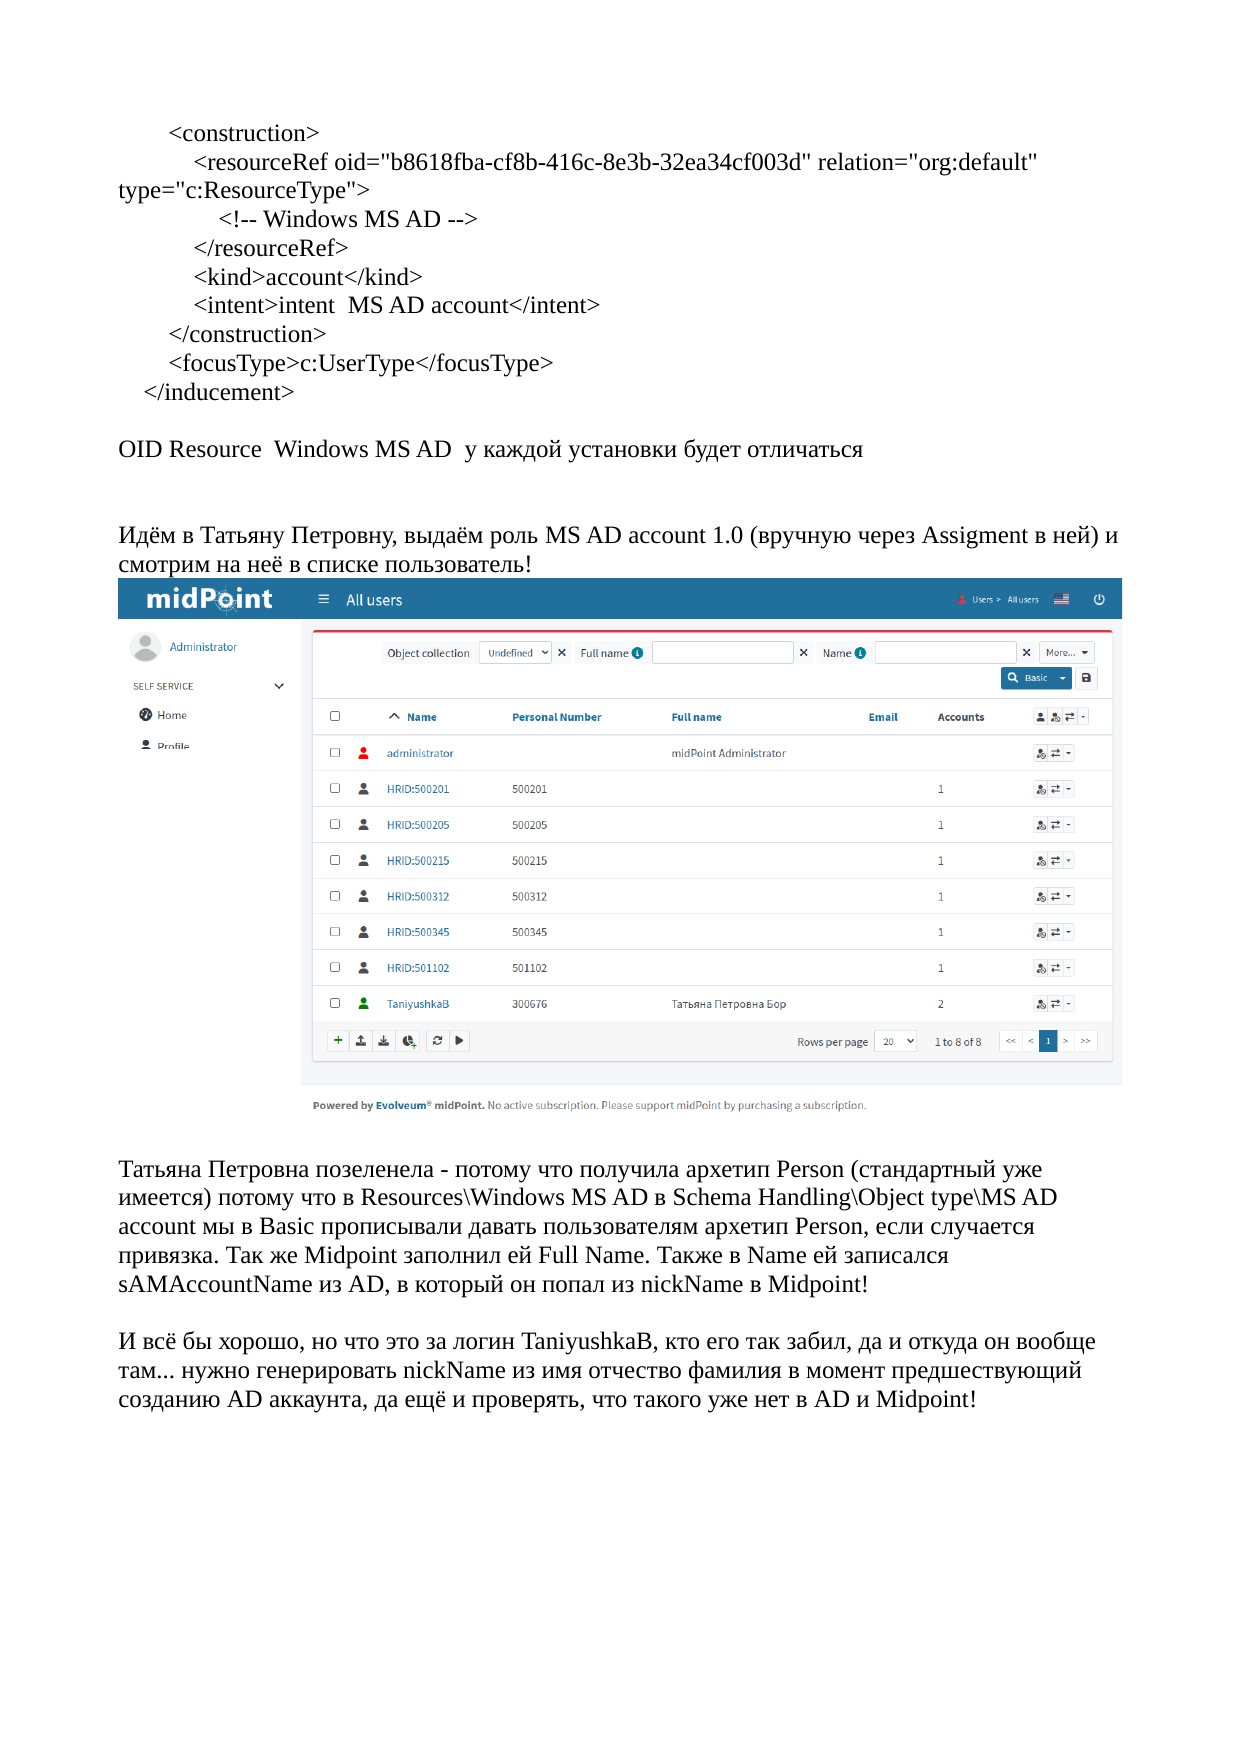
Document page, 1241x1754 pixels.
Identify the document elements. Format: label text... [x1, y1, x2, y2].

text <focusType>c:UserType</focusType> [118, 348, 1122, 377]
text <resourceRef oid="b8618fba-cf8b-416c-8e3b-32ea34cf003d" relation="org:default" type="c:ResourceType"> [118, 147, 1122, 204]
text </construction> [118, 319, 1122, 348]
text </resourceRef> [118, 233, 1122, 262]
text <construction> [118, 118, 1122, 147]
text <intent>intent MS AD account</intent> [118, 291, 1122, 319]
text И всё бы хорошо, но что это за логин TaniyushkaB, кто его так забил, да и откуда он вообще там... нужно генерировать nickName из имя отчество фамилия в момент предшествующий созданию AD аккаунта, да ещё и проверять, что такого уже нет в AD и Midpoint! [118, 1326, 1122, 1412]
text OID Resource Windows MS AD у каждой установки будет отличаться [118, 434, 1122, 463]
text <!-- Windows MS AD --> [118, 204, 1122, 233]
picture [118, 578, 1123, 1125]
text Идём в Татьяну Петровну, выдаём роль MS AD account 1.0 (вручную через Assigment в ней) и смотрим на неё в списке пользователь! [118, 521, 1122, 578]
text <kind>account</kind> [118, 262, 1122, 291]
text Татьяна Петровна позеленела - потому что получила архетип Person (стандартный уже имеется) потому что в Resources\Windows MS AD в Schema Handling\Object type\MS AD account мы в Basic прописывали давать пользователям архетип Person, если случается привязка. Так же Midpoint заполнил ей Full Name. Также в Name ей записался sAMAccountName из AD, в который он попал из nickName в Midpoint! [118, 1154, 1122, 1297]
text </inducement> [118, 377, 1122, 406]
